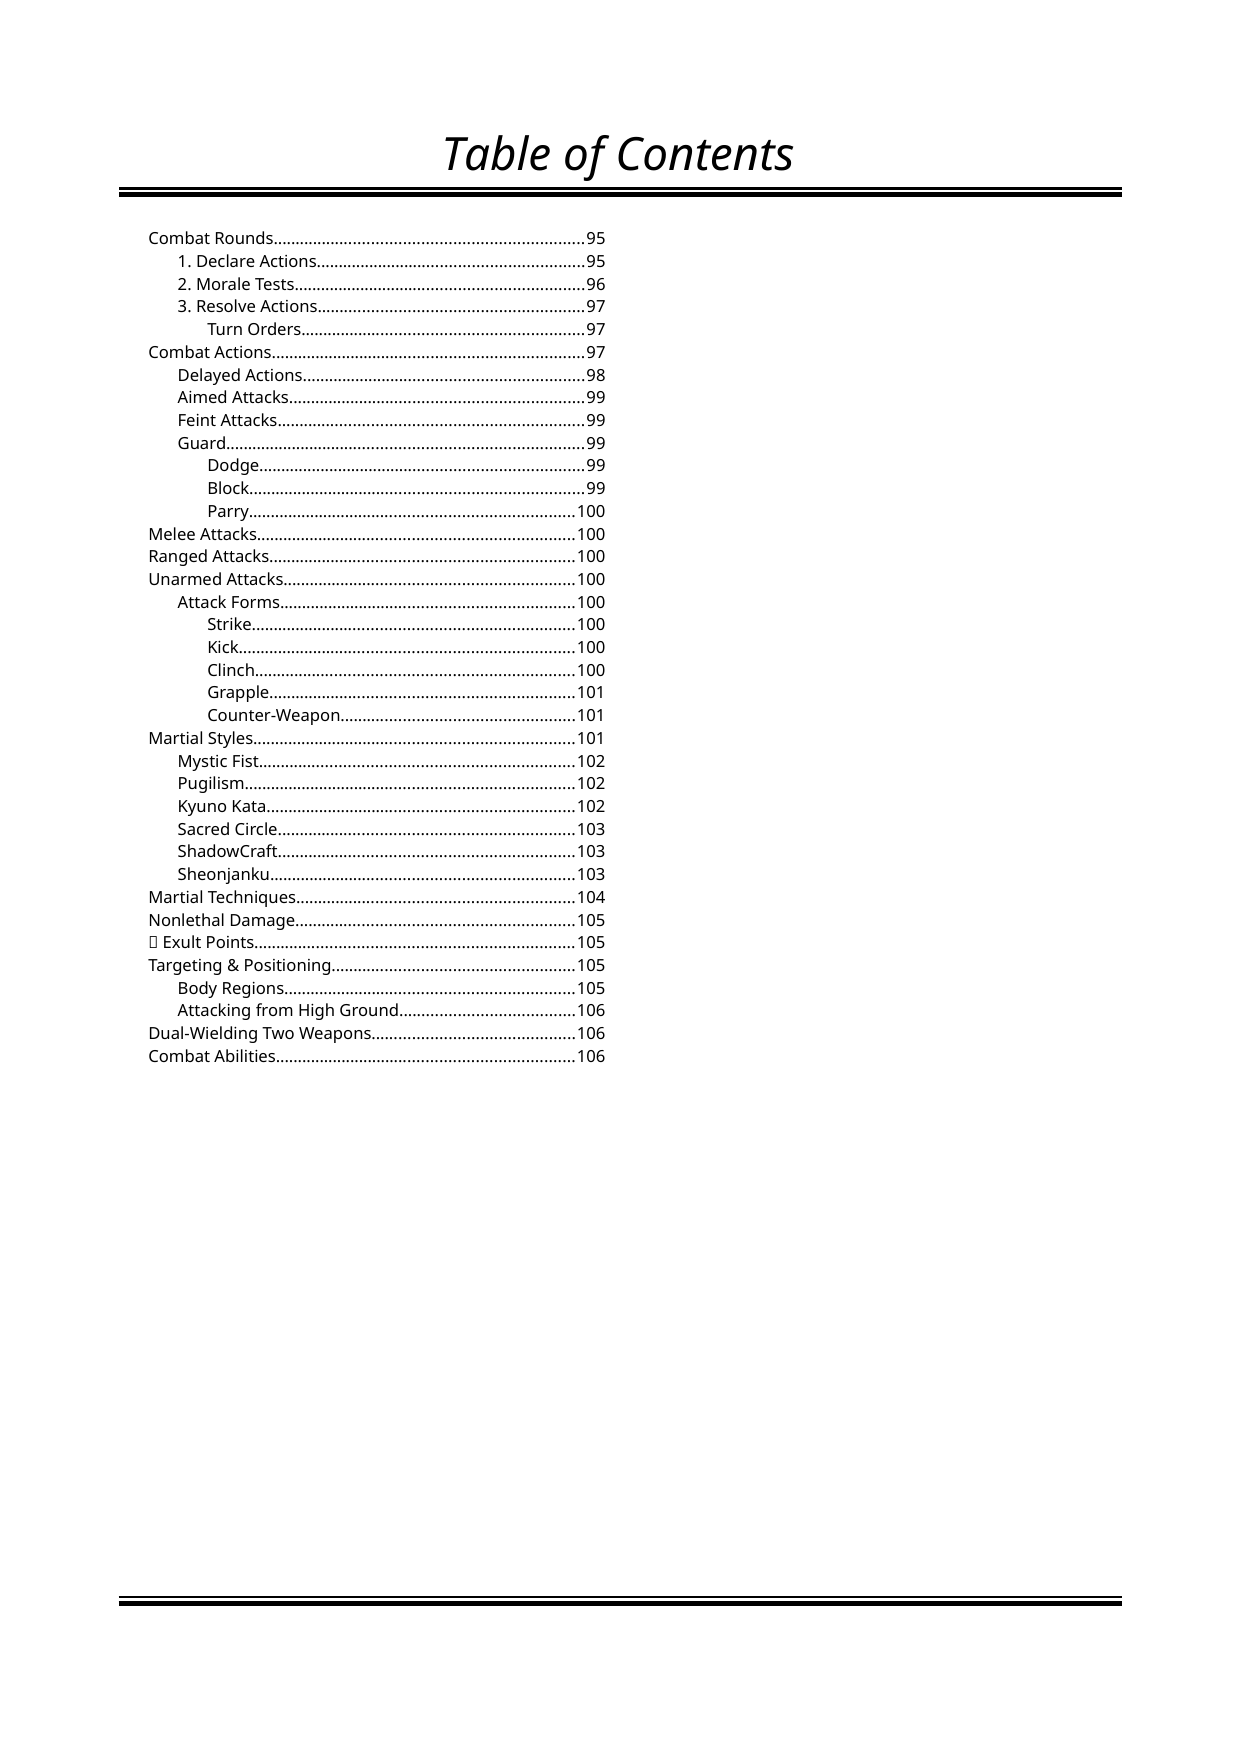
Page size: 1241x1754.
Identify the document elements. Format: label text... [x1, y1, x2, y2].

text Martial Techniques 104 [148, 885, 605, 908]
text 2. Morale Tests 96 [177, 272, 605, 295]
text Counter-Weapon 101 [207, 704, 605, 726]
text Kick 100 [207, 636, 605, 658]
text ShadowCraft 103 [177, 840, 605, 863]
text Combat Rounds 95 [148, 227, 605, 249]
text Aimed Attacks 99 [177, 386, 605, 408]
text Block 99 [207, 477, 605, 499]
text Nonlethal Damage 105 [148, 908, 605, 931]
text Targeting & Positioning 105 [148, 953, 605, 976]
text Delayed Actions 98 [177, 363, 605, 386]
text Pugilism 102 [177, 772, 605, 794]
text Body Regions 105 [177, 976, 605, 999]
text Clinch 100 [207, 658, 605, 681]
text Attack Forms 100 [177, 590, 605, 613]
text 1. Declare Actions 95 [177, 249, 605, 272]
text Melee Attacks 100 [148, 522, 605, 545]
text Feint Attacks 99 [177, 408, 605, 431]
text Parry 100 [207, 499, 605, 522]
text Combat Actions 97 [148, 340, 605, 363]
text Kyuno Kata 102 [177, 794, 605, 817]
text Guard 99 [177, 431, 605, 454]
text Combat Abilities 106 [148, 1044, 605, 1067]
text Mystic Fist 102 [177, 749, 605, 772]
text Attacking from High Ground 106 [177, 999, 605, 1022]
text Martial Styles 101 [148, 726, 605, 749]
text Grapple 101 [207, 681, 605, 704]
text Dual-Wielding Two Weapons 106 [148, 1022, 605, 1044]
text Ranged Attacks 100 [148, 545, 605, 567]
text Sacred Circle 103 [177, 817, 605, 840]
text Unarmed Attacks 100 [148, 567, 605, 590]
text Sheonjanku 103 [177, 863, 605, 885]
text Dodge 99 [207, 454, 605, 477]
text 3. Resolve Actions 97 [177, 295, 605, 318]
text  Exult Points 105 [148, 931, 605, 953]
text Strike 100 [207, 613, 605, 636]
text Turn Orders 97 [207, 318, 605, 340]
